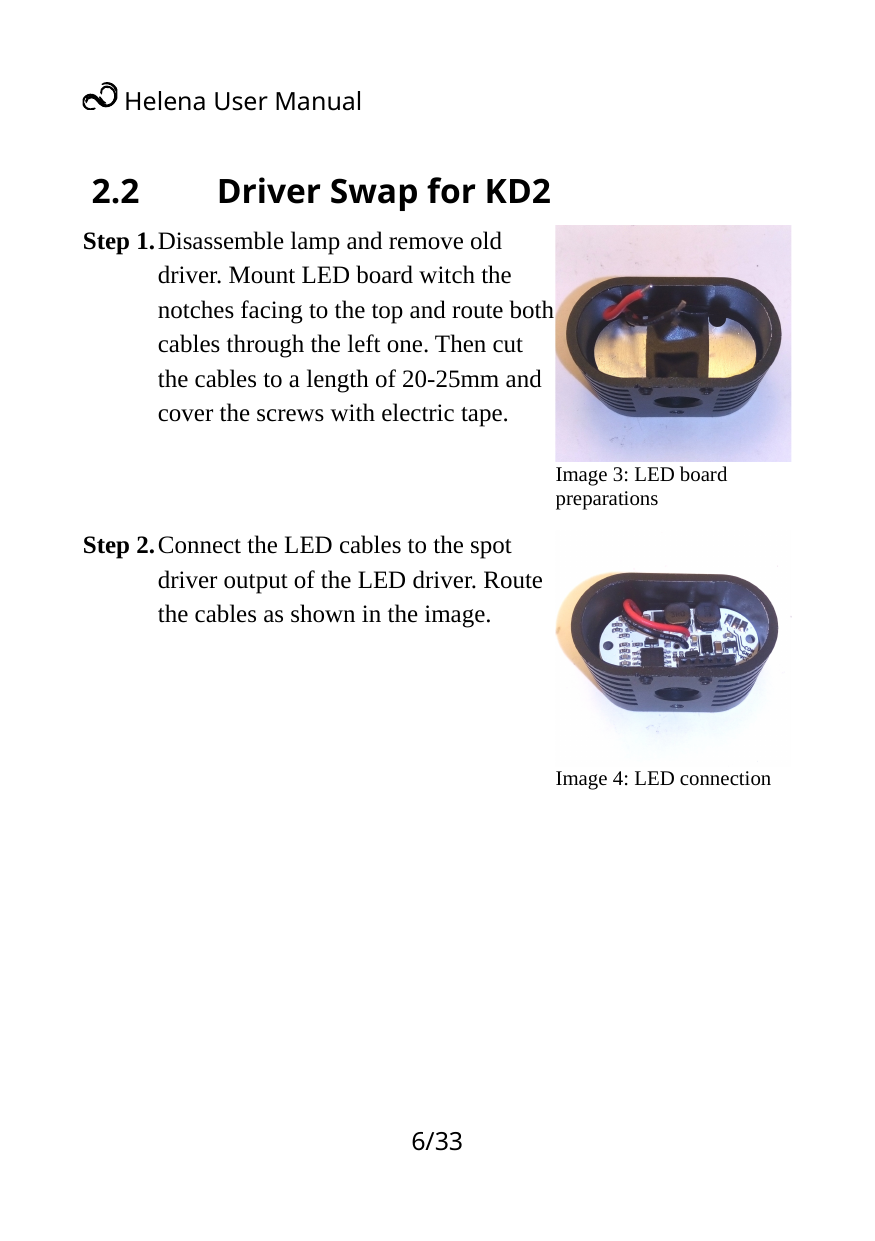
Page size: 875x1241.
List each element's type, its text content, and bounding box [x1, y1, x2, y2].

picture [555, 530, 792, 767]
list Connect the LED cables to the spot driver output of the LED driver. Route the cables as shown in the image. [83, 530, 555, 790]
picture [555, 225, 792, 462]
list Image 4: LED connection [555, 767, 791, 790]
subtitle Driver Swap for KD2 [83, 167, 791, 213]
list Disassemble lamp and remove old driver. Mount LED board witch the notches facing to the top and route both cables through the left one. Then cut the cables to a length of 20-25mm and cover the screws with electric tape. [83, 226, 555, 510]
list Image 3: LED board preparations [555, 462, 791, 510]
